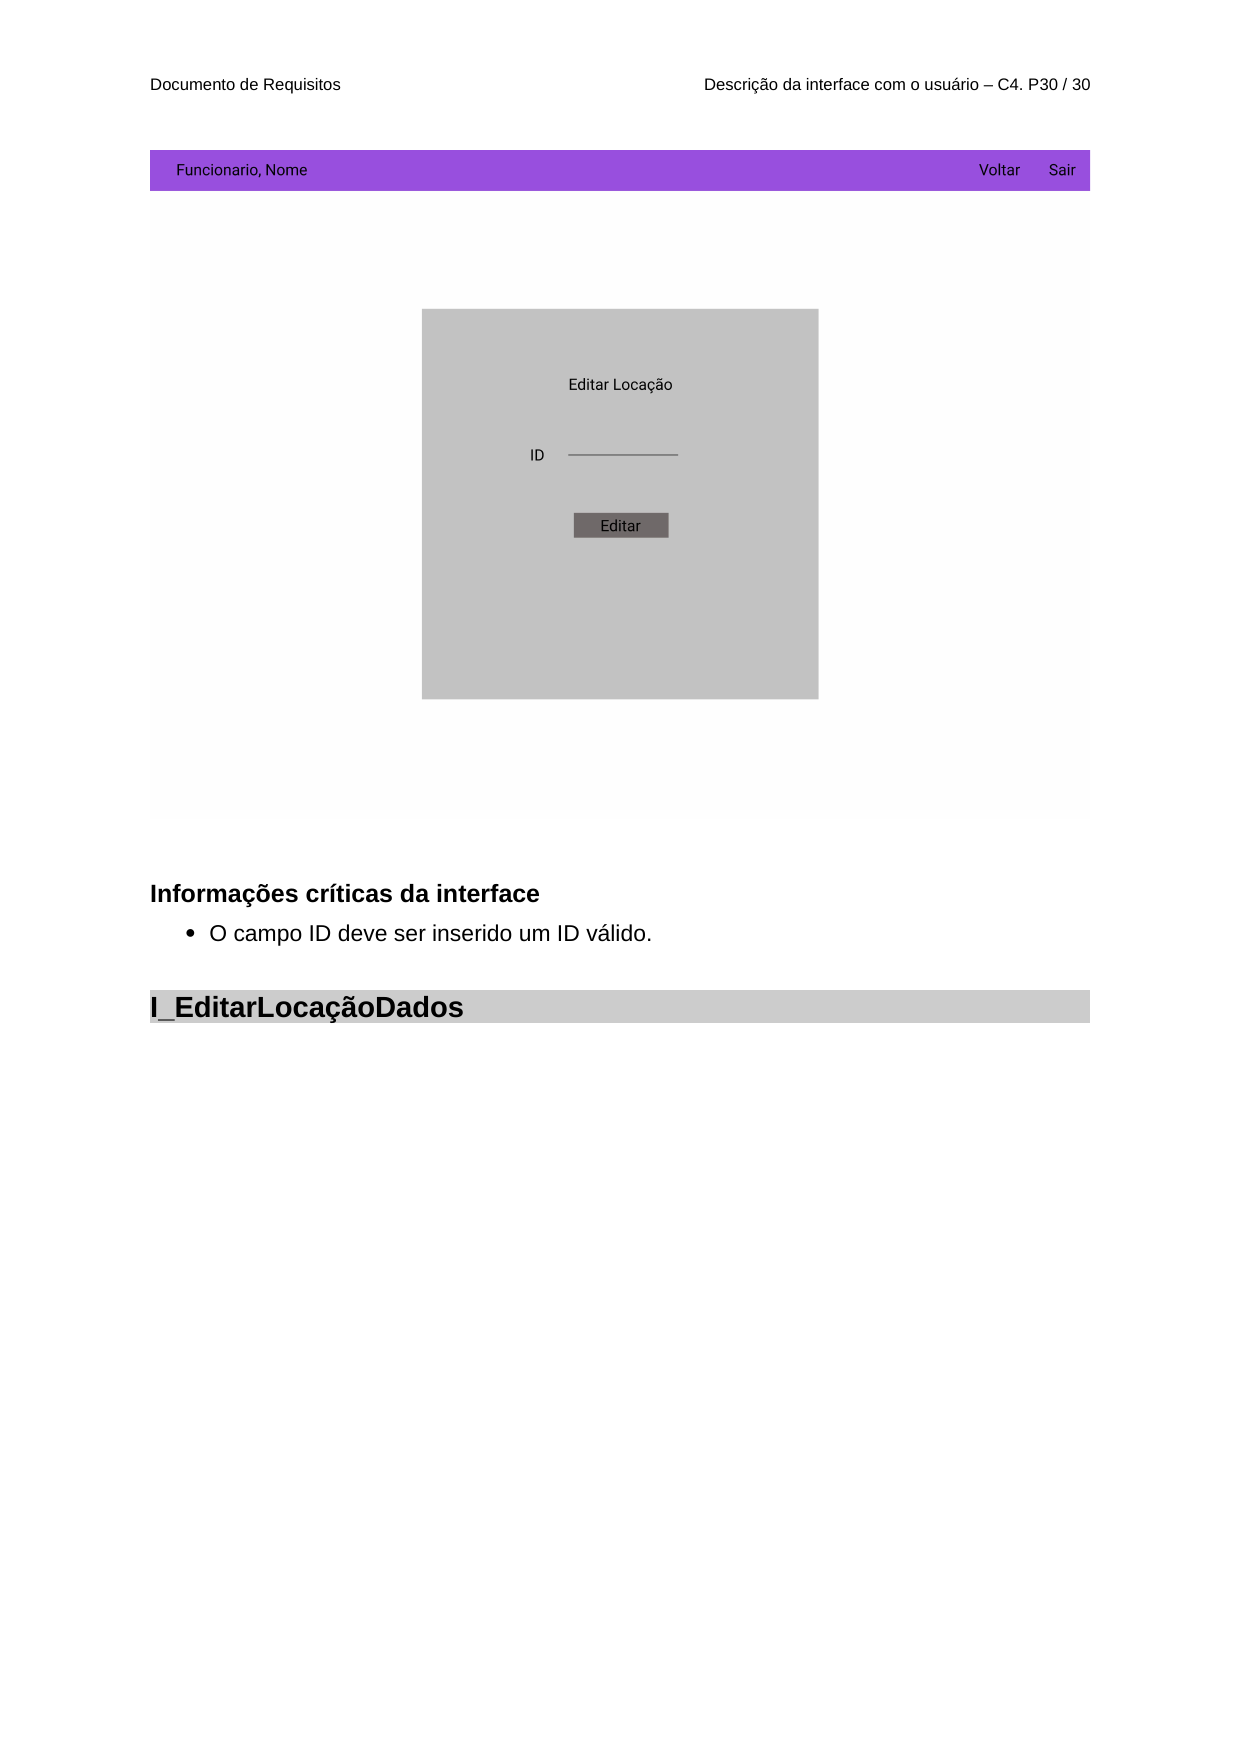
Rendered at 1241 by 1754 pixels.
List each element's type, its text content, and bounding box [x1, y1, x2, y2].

subtitle Informações críticas da interface [150, 878, 1090, 907]
subtitle I_EditarLocaçãoDados [150, 990, 1090, 1023]
picture [150, 150, 1091, 819]
list O campo ID deve ser inserido um ID válido. [186, 920, 1090, 946]
